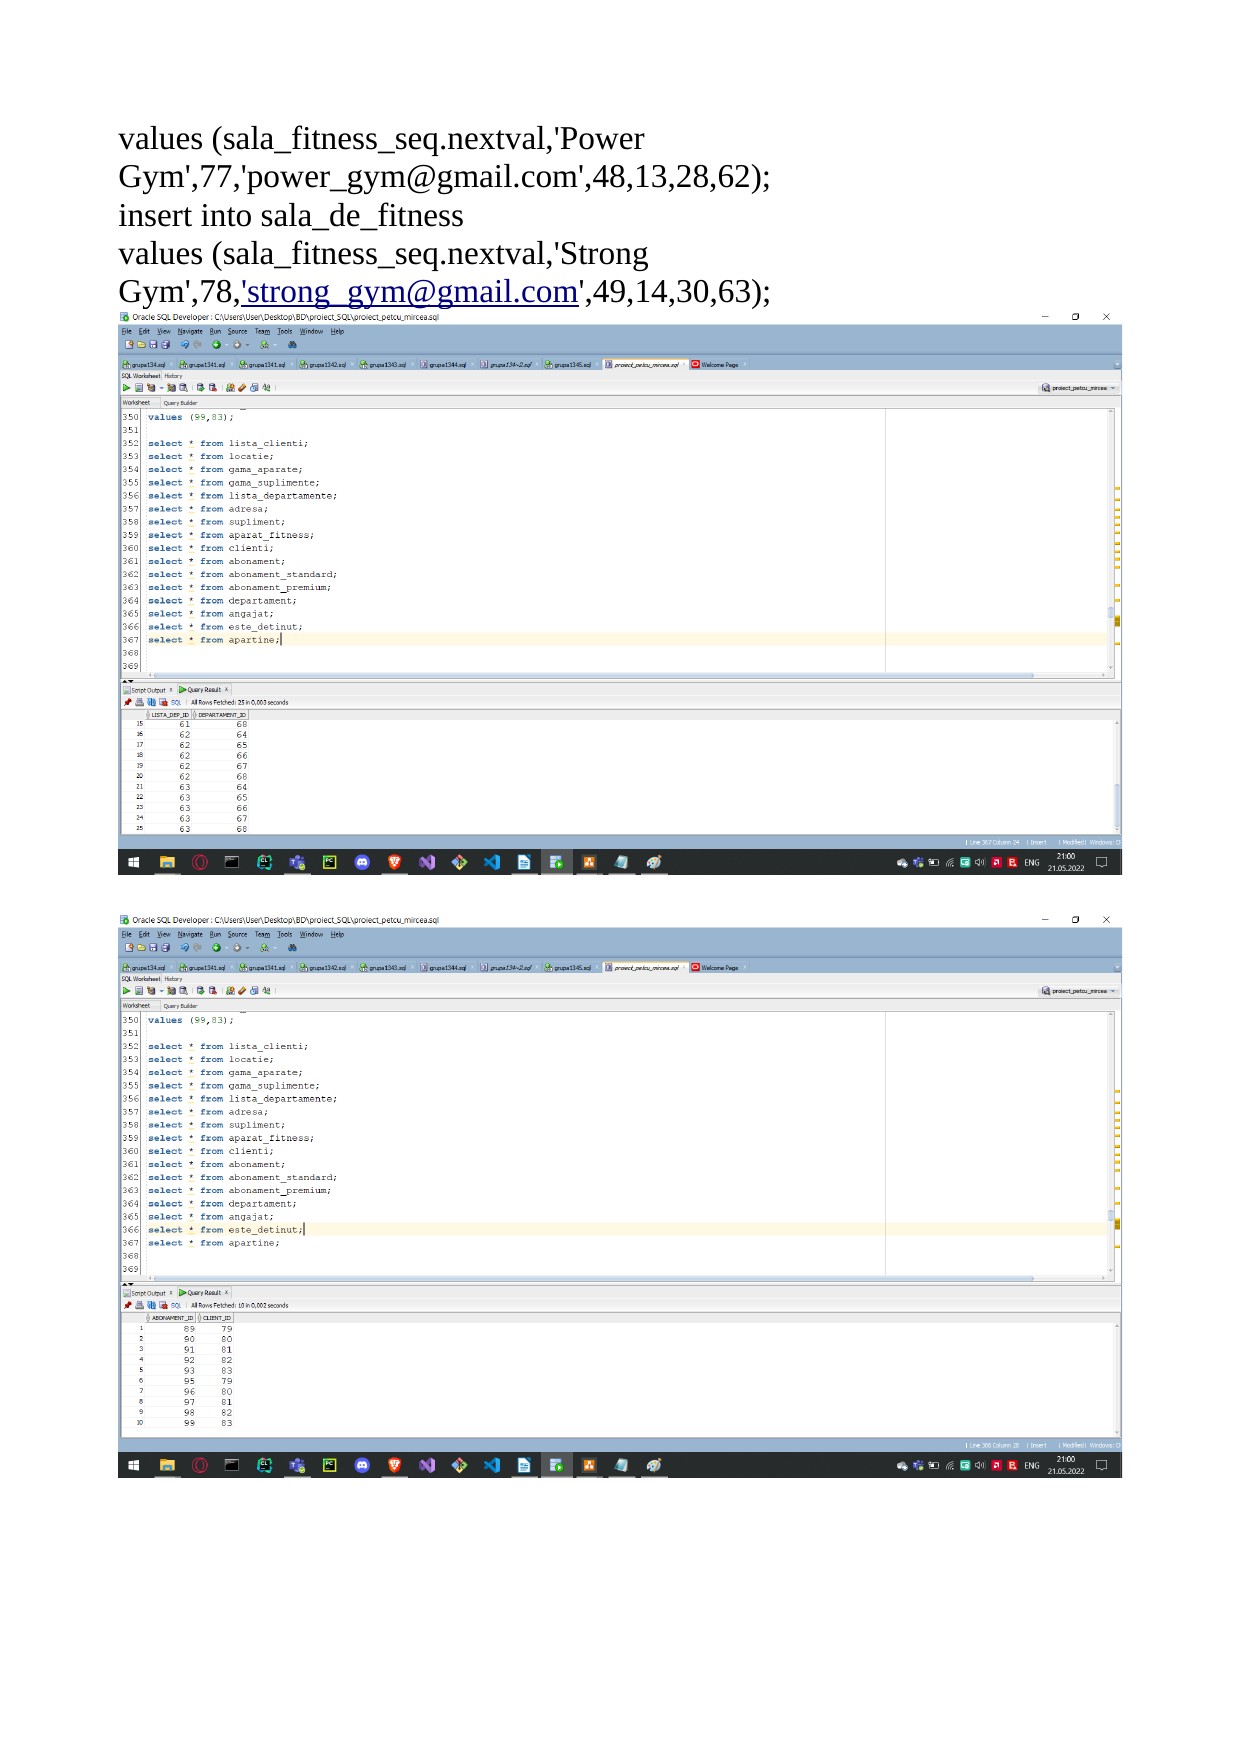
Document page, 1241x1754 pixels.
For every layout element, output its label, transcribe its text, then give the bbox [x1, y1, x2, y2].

picture [118, 309, 1123, 875]
text values (sala_fitness_seq.nextval,'Power Gym',77,'power_gym@gmail.com',48,13,28,62); [118, 118, 1122, 195]
text insert into sala_de_fitness [118, 195, 1122, 233]
picture [118, 912, 1123, 1478]
text values (sala_fitness_seq.nextval,'Strong Gym',78,'strong_gym@gmail.com',49,14,30,63); [118, 233, 1122, 309]
